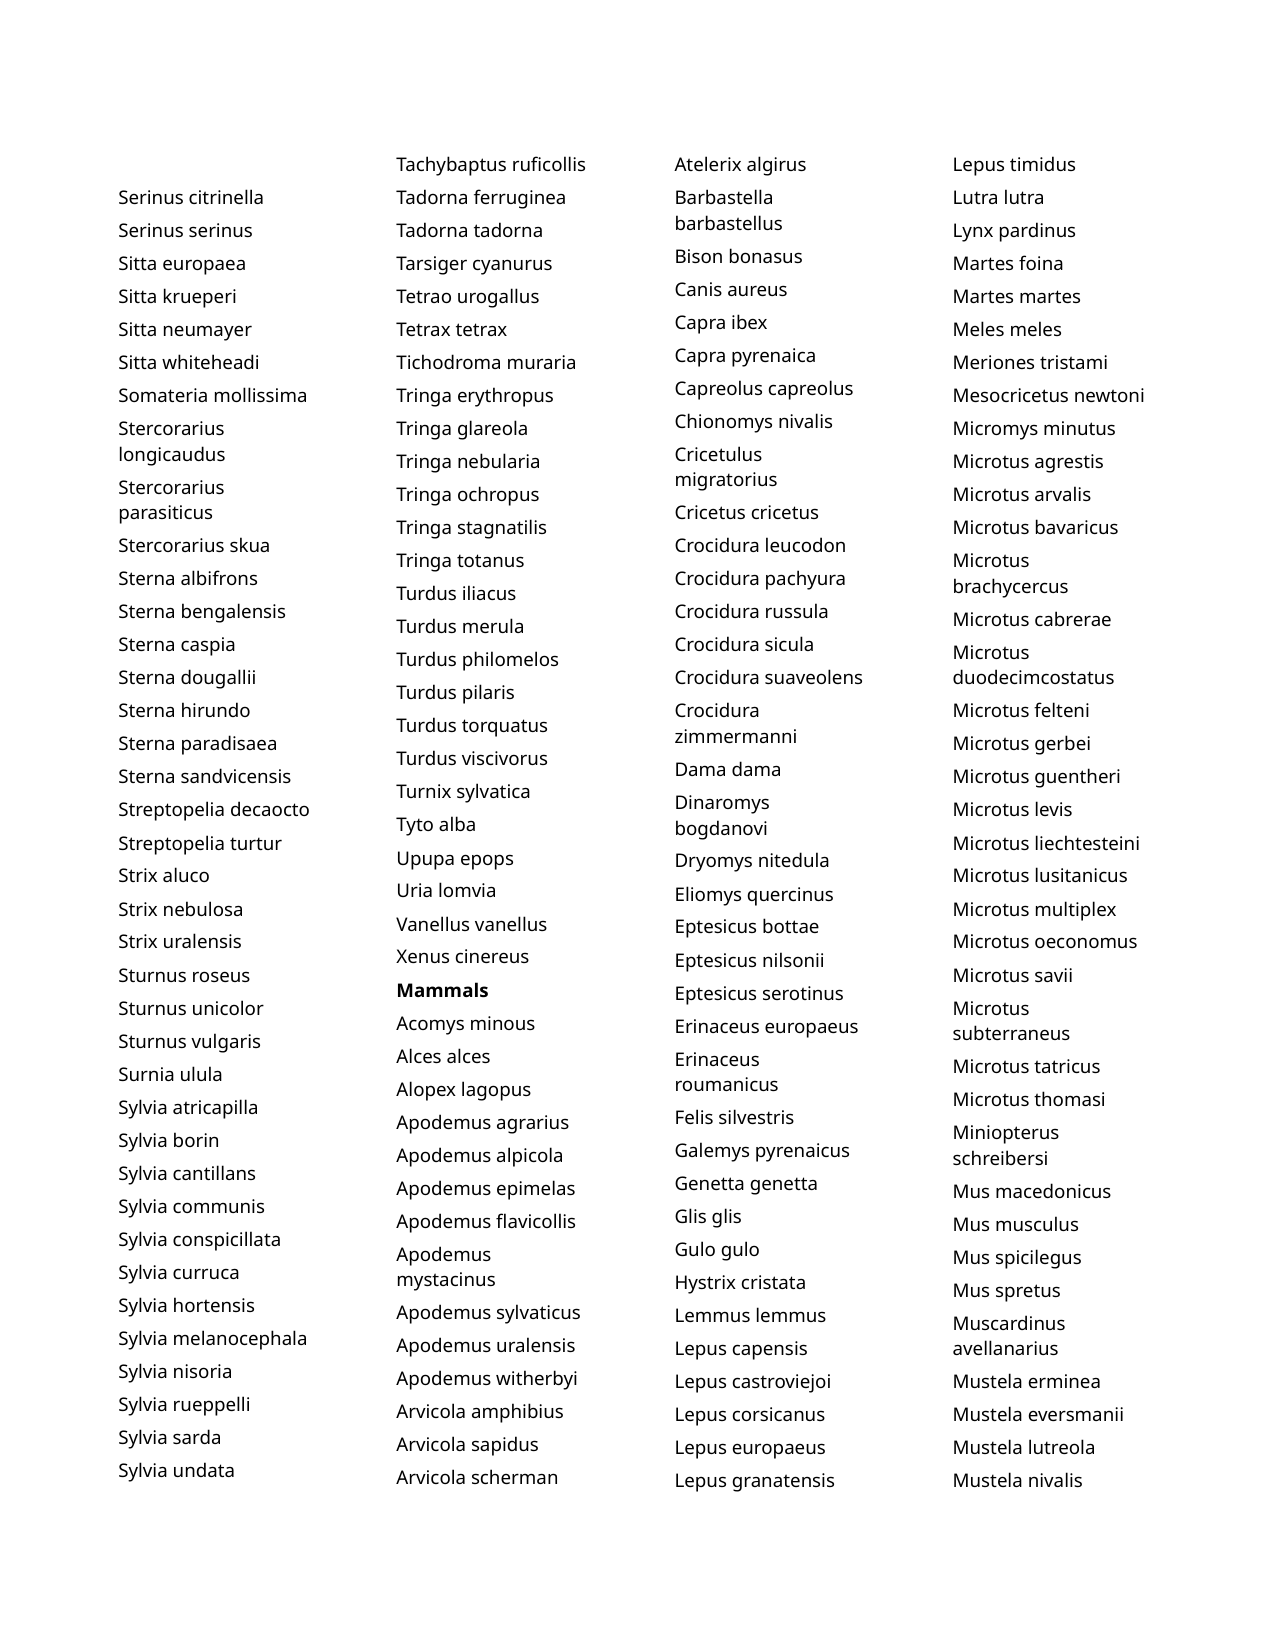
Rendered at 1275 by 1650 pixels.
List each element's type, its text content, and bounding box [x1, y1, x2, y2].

table_cell Xenus cinereus [390, 940, 595, 973]
table_cell Sylvia cantillans [112, 1156, 317, 1189]
table_cell Vanellus vanellus [390, 907, 595, 940]
table_cell Arvicola sapidus [390, 1428, 595, 1461]
table_cell Apodemus mystacinus [390, 1237, 595, 1296]
table_cell Strix nebulosa [112, 892, 317, 925]
table_cell Tadorna tadorna [390, 214, 595, 247]
table_cell Cricetus cricetus [669, 496, 873, 529]
table_cell Canis aureus [669, 272, 873, 305]
table_cell Tringa nebularia [390, 445, 595, 478]
table_cell Capra ibex [669, 305, 873, 338]
table_cell Tetrao urogallus [390, 280, 595, 313]
table_cell Somateria mollissima [112, 379, 317, 412]
table_cell Sterna bengalensis [112, 595, 317, 628]
table_cell Atelerix algirus [669, 148, 873, 181]
table_cell Crocidura leucodon [669, 529, 873, 562]
table_cell Bison bonasus [669, 239, 873, 272]
table_cell Microtus tatricus [947, 1050, 1151, 1083]
table_cell Lepus castroviejoi [669, 1365, 873, 1398]
table_cell Glis glis [669, 1200, 873, 1233]
table_cell Micromys minutus [947, 412, 1151, 445]
table_cell Surnia ulula [112, 1057, 317, 1090]
table_cell Arvicola amphibius [390, 1395, 595, 1428]
table_cell Lutra lutra [947, 181, 1151, 214]
table_cell Mustela nivalis [947, 1464, 1151, 1497]
table_cell Sylvia hortensis [112, 1288, 317, 1321]
table_cell Sylvia undata [112, 1454, 317, 1486]
table_cell Tringa ochropus [390, 478, 595, 511]
table_cell Stercorarius skua [112, 529, 317, 562]
table_cell Sterna sandvicensis [112, 760, 317, 793]
table_cell Microtus duodecimcostatus [947, 635, 1151, 694]
table_cell Crocidura suaveolens [669, 661, 873, 694]
table_cell Apodemus epimelas [390, 1171, 595, 1204]
table_cell Microtus agrestis [947, 445, 1151, 478]
table_cell Mammals [390, 973, 595, 1006]
table_cell Sylvia communis [112, 1189, 317, 1222]
table_cell Sterna paradisaea [112, 727, 317, 760]
table_cell Stercorarius longicaudus [112, 412, 317, 470]
table_cell Tetrax tetrax [390, 313, 595, 346]
table_cell Tichodroma muraria [390, 346, 595, 379]
table_cell Serinus serinus [112, 214, 317, 247]
table_cell Microtus gerbei [947, 727, 1151, 760]
table_cell Lepus timidus [947, 148, 1151, 181]
table_cell Crocidura russula [669, 595, 873, 628]
table_cell Sylvia conspicillata [112, 1222, 317, 1255]
table_cell Microtus levis [947, 793, 1151, 826]
table_cell Microtus subterraneus [947, 991, 1151, 1050]
table_cell Mustela eversmanii [947, 1398, 1151, 1431]
table_cell Sterna dougallii [112, 661, 317, 694]
table_cell Stercorarius parasiticus [112, 470, 317, 529]
table_cell Mesocricetus newtoni [947, 379, 1151, 412]
table_cell Serinus citrinella [112, 181, 317, 214]
table_cell Mustela erminea [947, 1365, 1151, 1398]
table_cell Turdus iliacus [390, 577, 595, 610]
table_cell Barbastella barbastellus [669, 181, 873, 239]
table_cell Microtus cabrerae [947, 603, 1151, 635]
table_cell Mus macedonicus [947, 1174, 1151, 1207]
table_cell Mustela lutreola [947, 1431, 1151, 1464]
table_cell Turdus viscivorus [390, 742, 595, 775]
table_cell Microtus brachycercus [947, 544, 1151, 602]
table_cell Crocidura sicula [669, 628, 873, 661]
table_cell Turnix sylvatica [390, 775, 595, 808]
table_cell Turdus philomelos [390, 643, 595, 676]
table_cell Cricetulus migratorius [669, 437, 873, 496]
table_cell Tadorna ferruginea [390, 181, 595, 214]
table_cell Eptesicus bottae [669, 910, 873, 943]
table_cell Tringa erythropus [390, 379, 595, 412]
table_cell Apodemus uralensis [390, 1329, 595, 1362]
table_cell Alopex lagopus [390, 1072, 595, 1105]
table_cell Galemys pyrenaicus [669, 1134, 873, 1167]
table_cell Microtus thomasi [947, 1083, 1151, 1116]
table_cell Miniopterus schreibersi [947, 1116, 1151, 1174]
table_cell Mus spretus [947, 1273, 1151, 1306]
table_cell Erinaceus europaeus [669, 1009, 873, 1042]
table_cell Lepus corsicanus [669, 1398, 873, 1431]
table_cell Sturnus unicolor [112, 991, 317, 1024]
table_cell Felis silvestris [669, 1101, 873, 1134]
table_cell Apodemus witherbyi [390, 1362, 595, 1395]
table_cell Apodemus alpicola [390, 1138, 595, 1171]
table_cell Microtus lusitanicus [947, 859, 1151, 892]
table_cell Sylvia nisoria [112, 1354, 317, 1387]
table_cell Eptesicus nilsonii [669, 943, 873, 976]
table_cell Eliomys quercinus [669, 877, 873, 910]
table_cell Sitta europaea [112, 247, 317, 280]
table_cell Apodemus flavicollis [390, 1204, 595, 1237]
table_cell Tyto alba [390, 808, 595, 841]
table_cell Sitta neumayer [112, 313, 317, 346]
table_cell Streptopelia decaocto [112, 793, 317, 826]
table_cell Sylvia sarda [112, 1420, 317, 1453]
table_cell Capreolus capreolus [669, 371, 873, 404]
table_cell Acomys minous [390, 1006, 595, 1039]
table_cell Sturnus roseus [112, 958, 317, 991]
table_cell Sitta whiteheadi [112, 346, 317, 379]
table_cell Microtus guentheri [947, 760, 1151, 793]
table_cell Upupa epops [390, 841, 595, 874]
table_cell Eptesicus serotinus [669, 976, 873, 1009]
table_cell Dama dama [669, 753, 873, 786]
table_cell Tarsiger cyanurus [390, 247, 595, 280]
table_cell Crocidura zimmermanni [669, 694, 873, 752]
table_cell Microtus arvalis [947, 478, 1151, 511]
table_cell Sterna caspia [112, 628, 317, 661]
table_cell Martes foina [947, 247, 1151, 280]
table_cell Turdus torquatus [390, 709, 595, 742]
table_cell Microtus felteni [947, 694, 1151, 727]
table_cell Sylvia curruca [112, 1255, 317, 1288]
table_cell Martes martes [947, 280, 1151, 313]
table_cell Sylvia rueppelli [112, 1388, 317, 1420]
table_cell Turdus pilaris [390, 676, 595, 709]
table_cell Sylvia atricapilla [112, 1090, 317, 1123]
table_cell Lepus capensis [669, 1332, 873, 1365]
table_cell Alces alces [390, 1039, 595, 1072]
table_cell Microtus bavaricus [947, 511, 1151, 544]
table_cell Dryomys nitedula [669, 844, 873, 877]
table_cell Lepus europaeus [669, 1431, 873, 1464]
table_cell Sylvia borin [112, 1123, 317, 1156]
table_cell Apodemus sylvaticus [390, 1296, 595, 1329]
table_cell Tringa totanus [390, 544, 595, 577]
table_cell Uria lomvia [390, 874, 595, 907]
table_cell Lemmus lemmus [669, 1299, 873, 1332]
table_cell Tringa stagnatilis [390, 511, 595, 544]
table_cell Gulo gulo [669, 1233, 873, 1266]
table_cell Lynx pardinus [947, 214, 1151, 247]
table_cell Sterna hirundo [112, 694, 317, 727]
table_cell Capra pyrenaica [669, 338, 873, 371]
table_cell Mus spicilegus [947, 1240, 1151, 1273]
table_cell [112, 148, 317, 181]
table_cell Muscardinus avellanarius [947, 1306, 1151, 1365]
table_cell Lepus granatensis [669, 1464, 873, 1497]
table_cell Strix aluco [112, 859, 317, 892]
table_cell Erinaceus roumanicus [669, 1042, 873, 1101]
table_cell Mus musculus [947, 1207, 1151, 1240]
table_cell Microtus liechtesteini [947, 826, 1151, 859]
table_cell Crocidura pachyura [669, 562, 873, 595]
table_cell Arvicola scherman [390, 1461, 595, 1494]
table_cell Meles meles [947, 313, 1151, 346]
table_cell Hystrix cristata [669, 1266, 873, 1299]
table_cell Sylvia melanocephala [112, 1321, 317, 1354]
table_cell Streptopelia turtur [112, 826, 317, 859]
table_cell Genetta genetta [669, 1167, 873, 1200]
table_cell Sturnus vulgaris [112, 1024, 317, 1057]
table_cell Apodemus agrarius [390, 1105, 595, 1138]
table_cell Microtus multiplex [947, 892, 1151, 925]
table_cell Microtus savii [947, 958, 1151, 991]
table_cell Tachybaptus ruficollis [390, 148, 595, 181]
table_cell Dinaromys bogdanovi [669, 786, 873, 844]
table_cell Turdus merula [390, 610, 595, 643]
table_cell Strix uralensis [112, 925, 317, 958]
table_cell Chionomys nivalis [669, 404, 873, 437]
table_cell Sterna albifrons [112, 562, 317, 595]
table_cell Tringa glareola [390, 412, 595, 445]
table_cell Sitta krueperi [112, 280, 317, 313]
table_cell Meriones tristami [947, 346, 1151, 379]
table_cell Microtus oeconomus [947, 925, 1151, 958]
